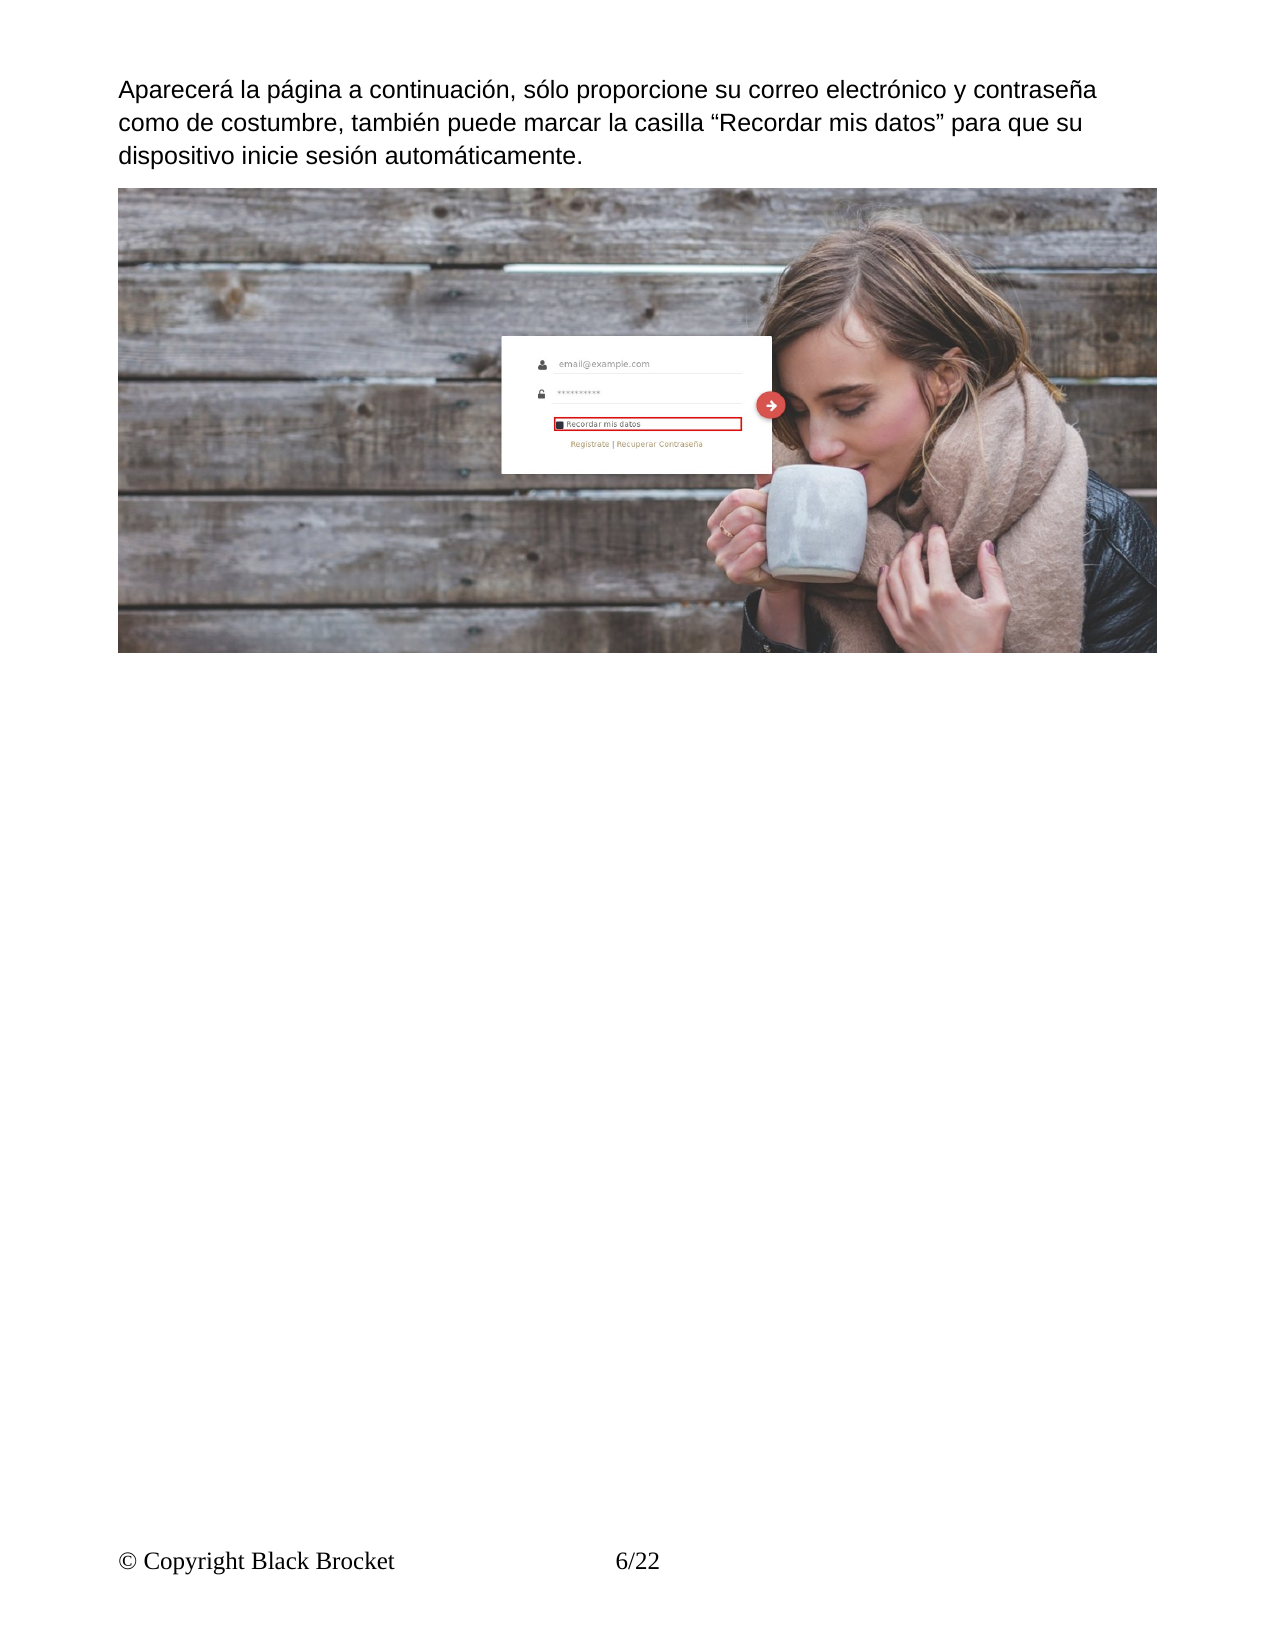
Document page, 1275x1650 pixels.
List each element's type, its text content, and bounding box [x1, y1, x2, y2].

text Aparecerá la página a continuación, sólo proporcione su correo electrónico y contraseña como de costumbre, también puede marcar la casilla “Recordar mis datos” para que su dispositivo inicie sesión automáticamente. [118, 75, 1157, 170]
picture [118, 188, 1157, 653]
